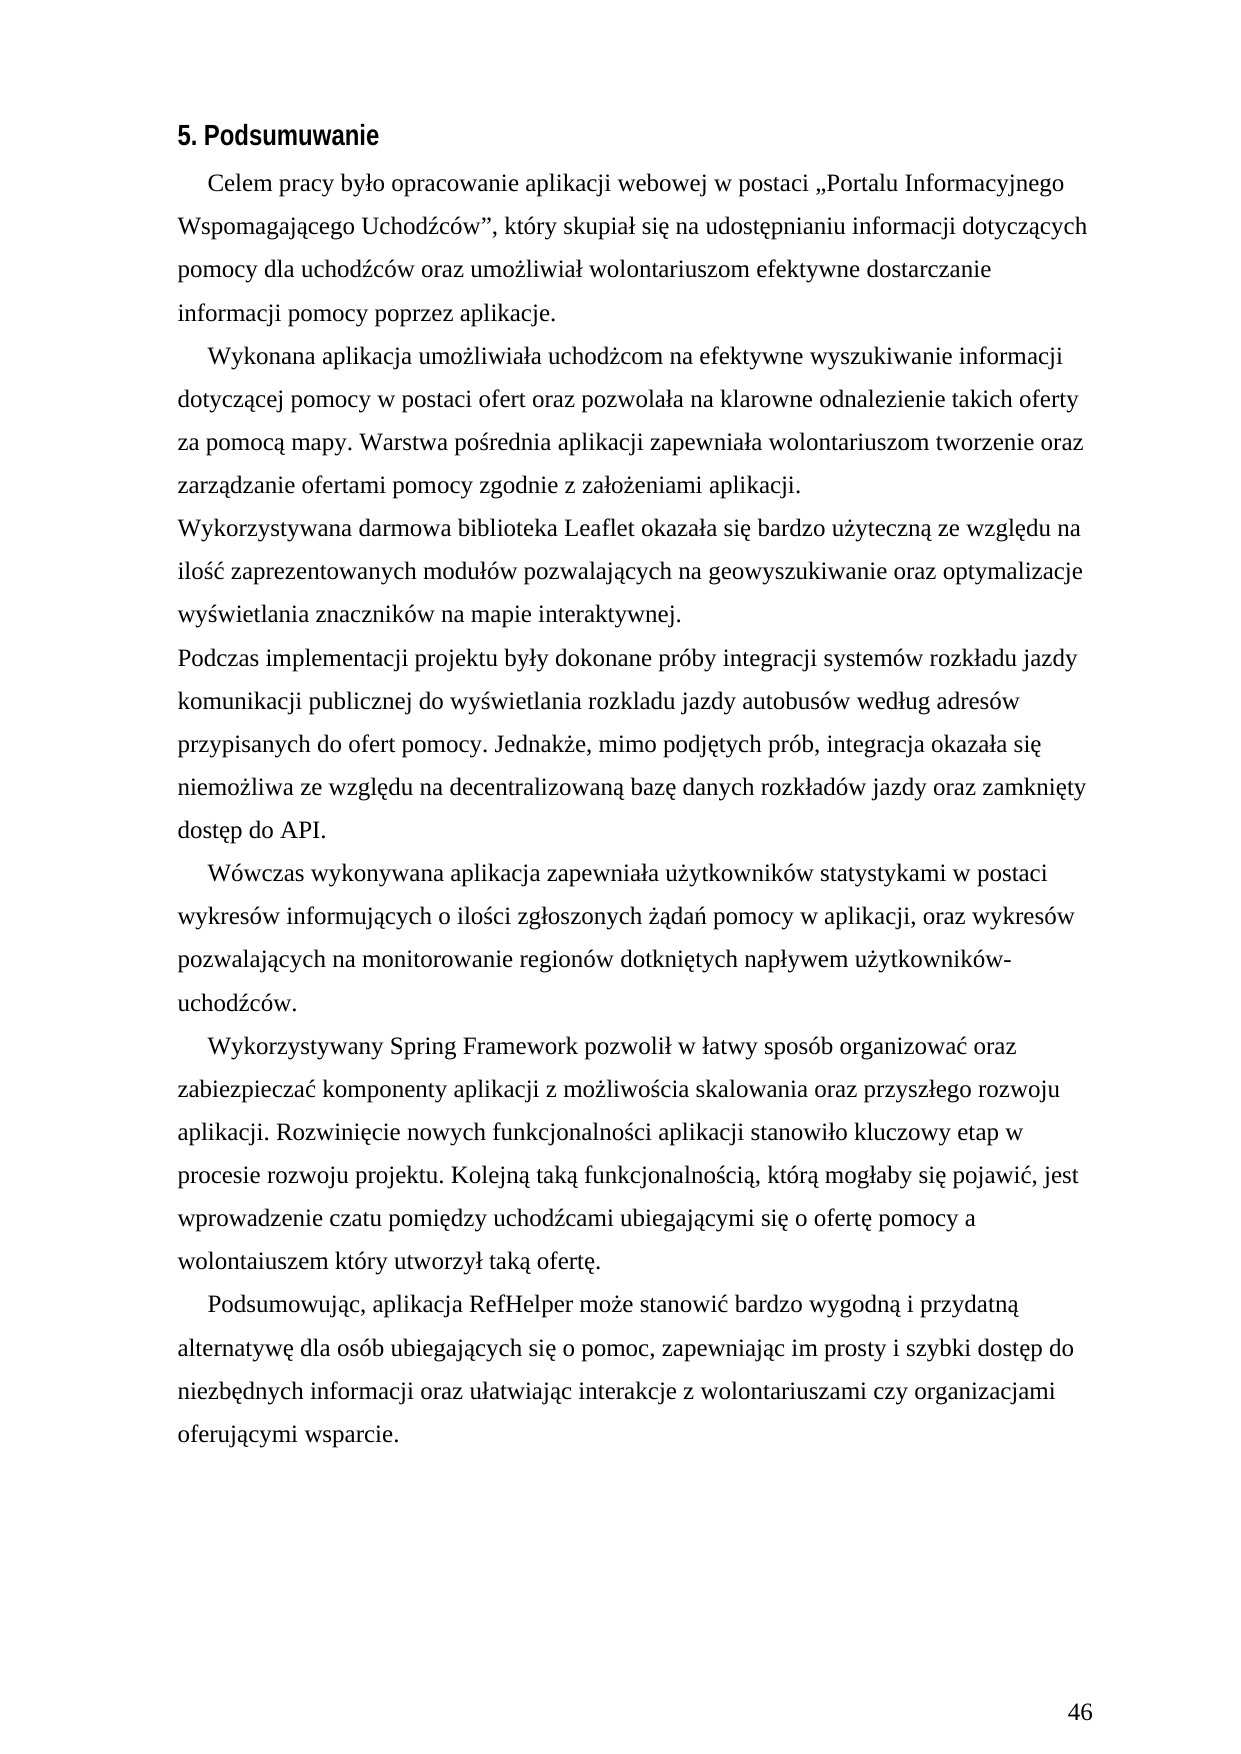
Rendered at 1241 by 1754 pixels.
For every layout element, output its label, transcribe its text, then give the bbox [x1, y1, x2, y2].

text Celem pracy było opracowanie aplikacji webowej w postaci „Portalu Informacyjnego Wspomagającego Uchodźców”, który skupiał się na udostępnianiu informacji dotyczących pomocy dla uchodźców oraz umożliwiał wolontariuszom efektywne dostarczanie informacji pomocy poprzez aplikacje. [177, 168, 1092, 326]
text Wówczas wykonywana aplikacja zapewniała użytkowników statystykami w postaci wykresów informujących o ilości zgłoszonych żądań pomocy w aplikacji, oraz wykresów pozwalających na monitorowanie regionów dotkniętych napływem użytkowników-uchodźców. [177, 858, 1092, 1016]
text Wykorzystywany Spring Framework pozwolił w łatwy sposób organizować oraz zabiezpieczać komponenty aplikacji z możliwościa skalowania oraz przyszłego rozwoju aplikacji. Rozwinięcie nowych funkcjonalności aplikacji stanowiło kluczowy etap w procesie rozwoju projektu. Kolejną taką funkcjonalnością, którą mogłaby się pojawić, jest wprowadzenie czatu pomiędzy uchodźcami ubiegającymi się o ofertę pomocy a wolontaiuszem który utworzył taką ofertę. [177, 1031, 1092, 1275]
text Podsumowując, aplikacja RefHelper może stanowić bardzo wygodną i przydatną alternatywę dla osób ubiegających się o pomoc, zapewniając im prosty i szybki dostęp do niezbędnych informacji oraz ułatwiając interakcje z wolontariuszami czy organizacjami oferującymi wsparcie. [177, 1289, 1092, 1448]
text Wykorzystywana darmowa biblioteka Leaflet okazała się bardzo użyteczną ze względu na ilość zaprezentowanych modułów pozwalających na geowyszukiwanie oraz optymalizacje wyświetlania znaczników na mapie interaktywnej. [177, 513, 1092, 628]
text Podczas implementacji projektu były dokonane próby integracji systemów rozkładu jazdy komunikacji publicznej do wyświetlania rozkladu jazdy autobusów według adresów przypisanych do ofert pomocy. Jednakże, mimo podjętych prób, integracja okazała się niemożliwa ze względu na decentralizowaną bazę danych rozkładów jazdy oraz zamknięty dostęp do API. [177, 643, 1092, 844]
text 5. Podsumuwanie [177, 118, 1092, 152]
text Wykonana aplikacja umożliwiała uchodżcom na efektywne wyszukiwanie informacji dotyczącej pomocy w postaci ofert oraz pozwolała na klarowne odnalezienie takich oferty za pomocą mapy. Warstwa pośrednia aplikacji zapewniała wolontariuszom tworzenie oraz zarządzanie ofertami pomocy zgodnie z założeniami aplikacji. [177, 341, 1092, 499]
